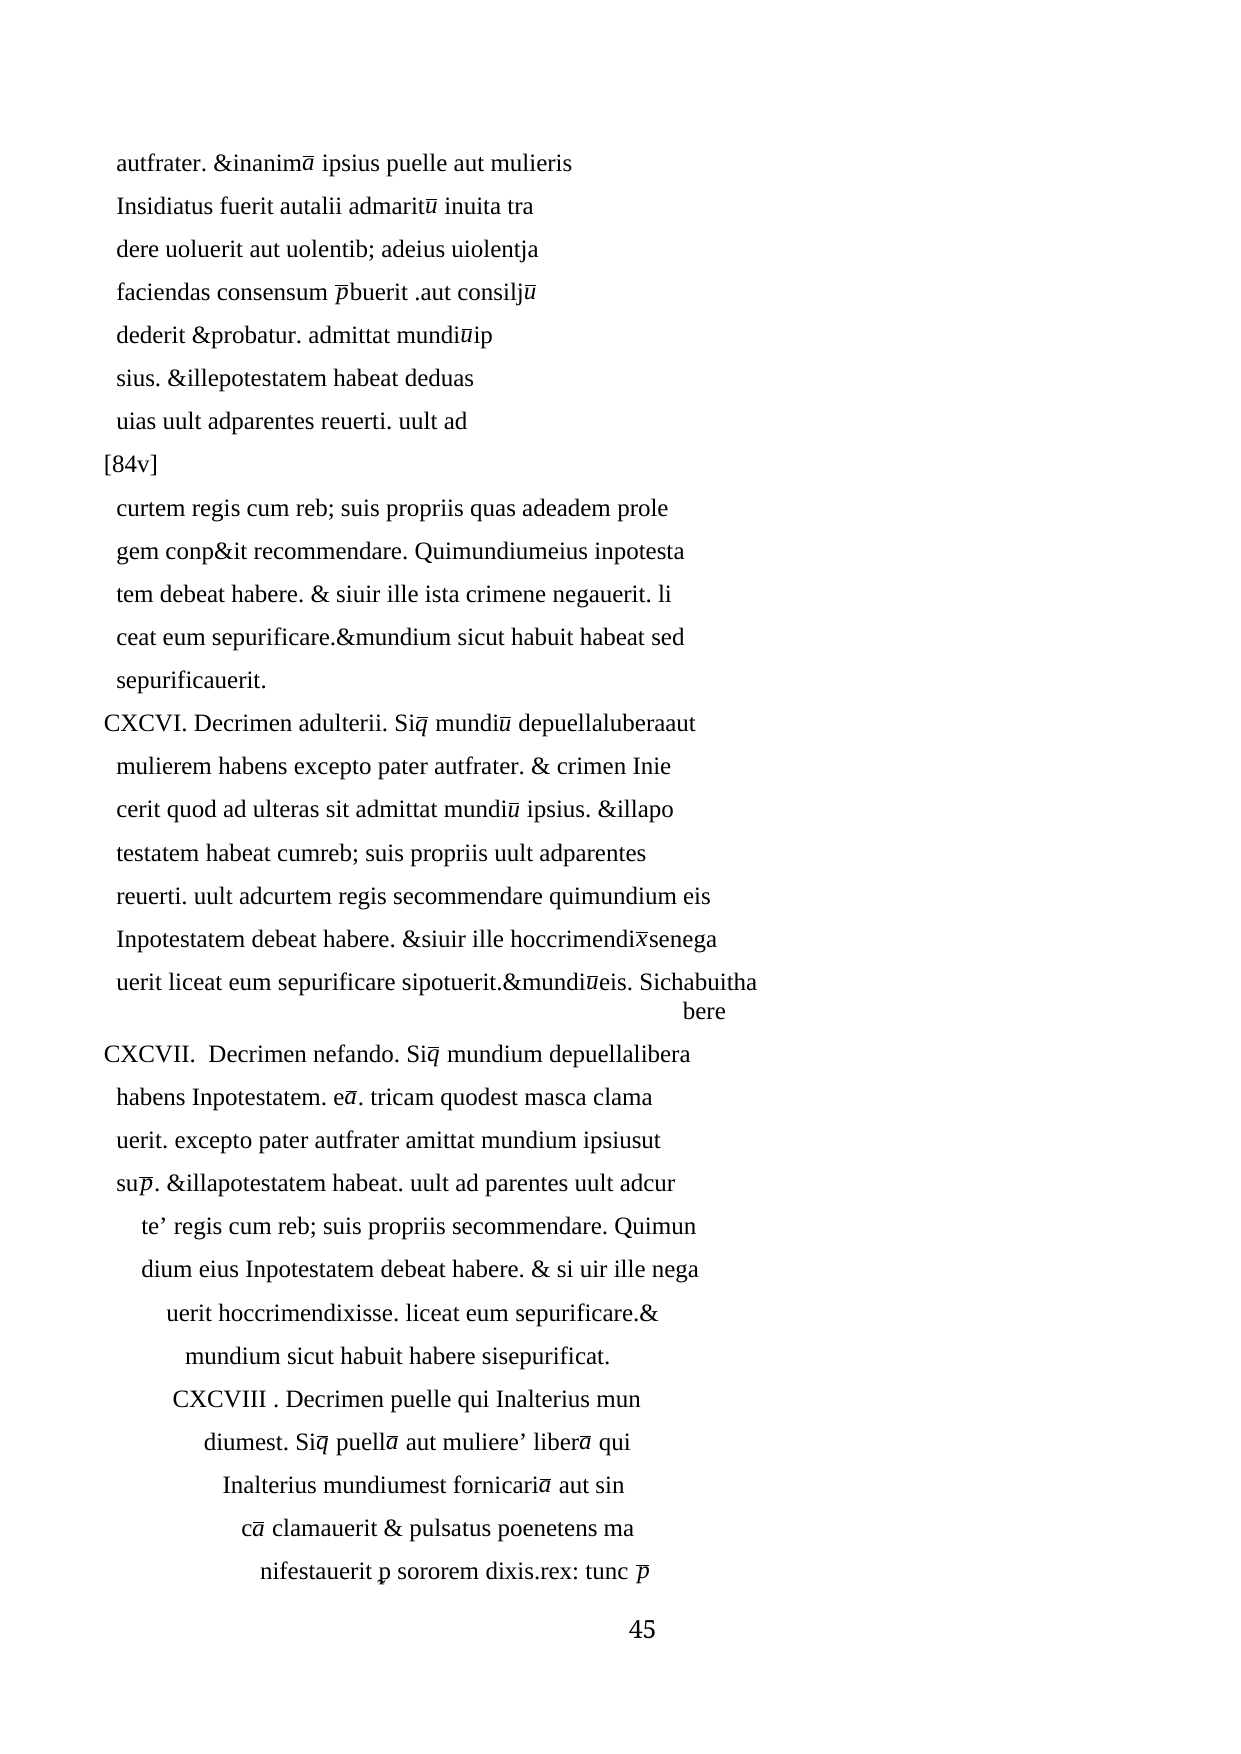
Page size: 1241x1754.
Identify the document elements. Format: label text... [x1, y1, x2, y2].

text autfrater. &inanim ipsius puelle aut mulieris [103, 148, 1211, 176]
text CXCVI. Decrimen adulterii. Si mundi depuellaluberaaut [103, 708, 1211, 737]
text sepurificauerit. [103, 665, 1211, 694]
text [84v] [103, 449, 1211, 478]
text Inalterius mundiumest fornicari aut sin [103, 1470, 1211, 1499]
text uerit. excepto pater autfrater amittat mundium ipsiusut [103, 1125, 1211, 1154]
text gem conp&it recommendare. Quimundiumeius inpotesta [103, 536, 1211, 564]
text testatem habeat cumreb; suis propriis uult adparentes [103, 838, 1211, 866]
text nifestauerit ᵱ sororem dixis.rex: tunc [103, 1556, 1211, 1585]
text sius. &illepotestatem habeat deduas [103, 363, 1211, 392]
text tem debeat habere. & siuir ille ista crimene negauerit. li [103, 579, 1211, 608]
text uias uult adparentes reuerti. uult ad [103, 406, 1211, 435]
text habens Inpotestatem. e. tricam quodest masca clama [103, 1082, 1211, 1111]
text ceat eum sepurificare.&mundium sicut habuit habeat sed [103, 622, 1211, 651]
text Inpotestatem debeat habere. &siuir ille hoccrimendisenega [103, 924, 1211, 953]
text faciendas consensum buerit .aut consilj [103, 277, 1211, 306]
text diumest. Si puell aut muliere’ liber qui [103, 1427, 1211, 1456]
text uerit liceat eum sepurificare sipotuerit.&mundieis. Sichabuitha [103, 967, 1211, 996]
text CXCVIII . Decrimen puelle qui Inalterius mun [103, 1384, 1211, 1413]
text reuerti. uult adcurtem regis secommendare quimundium eis [103, 881, 1211, 909]
text Insidiatus fuerit autalii admarit inuita tra [103, 191, 1211, 219]
text mulierem habens excepto pater autfrater. & crimen Inie [103, 751, 1211, 780]
text uerit hoccrimendixisse. liceat eum sepurificare.& [103, 1298, 1211, 1326]
text c clamauerit & pulsatus poenetens ma [103, 1513, 1211, 1542]
text dere uoluerit aut uolentib; adeius uiolentja [103, 234, 1211, 263]
text bere [103, 996, 1211, 1024]
text cerit quod ad ulteras sit admittat mundi ipsius. &illapo [103, 794, 1211, 823]
text su. &illapotestatem habeat. uult ad parentes uult adcur [103, 1168, 1211, 1197]
text dederit &probatur. admittat mundiip [103, 320, 1211, 349]
text dium eius Inpotestatem debeat habere. & si uir ille nega [103, 1254, 1211, 1283]
text curtem regis cum reb; suis propriis quas adeadem prole [103, 493, 1211, 521]
text CXCVII. Decrimen nefando. Si mundium depuellalibera [103, 1039, 1211, 1068]
text te’ regis cum reb; suis propriis secommendare. Quimun [103, 1211, 1211, 1240]
text mundium sicut habuit habere sisepurificat. [103, 1341, 1211, 1369]
